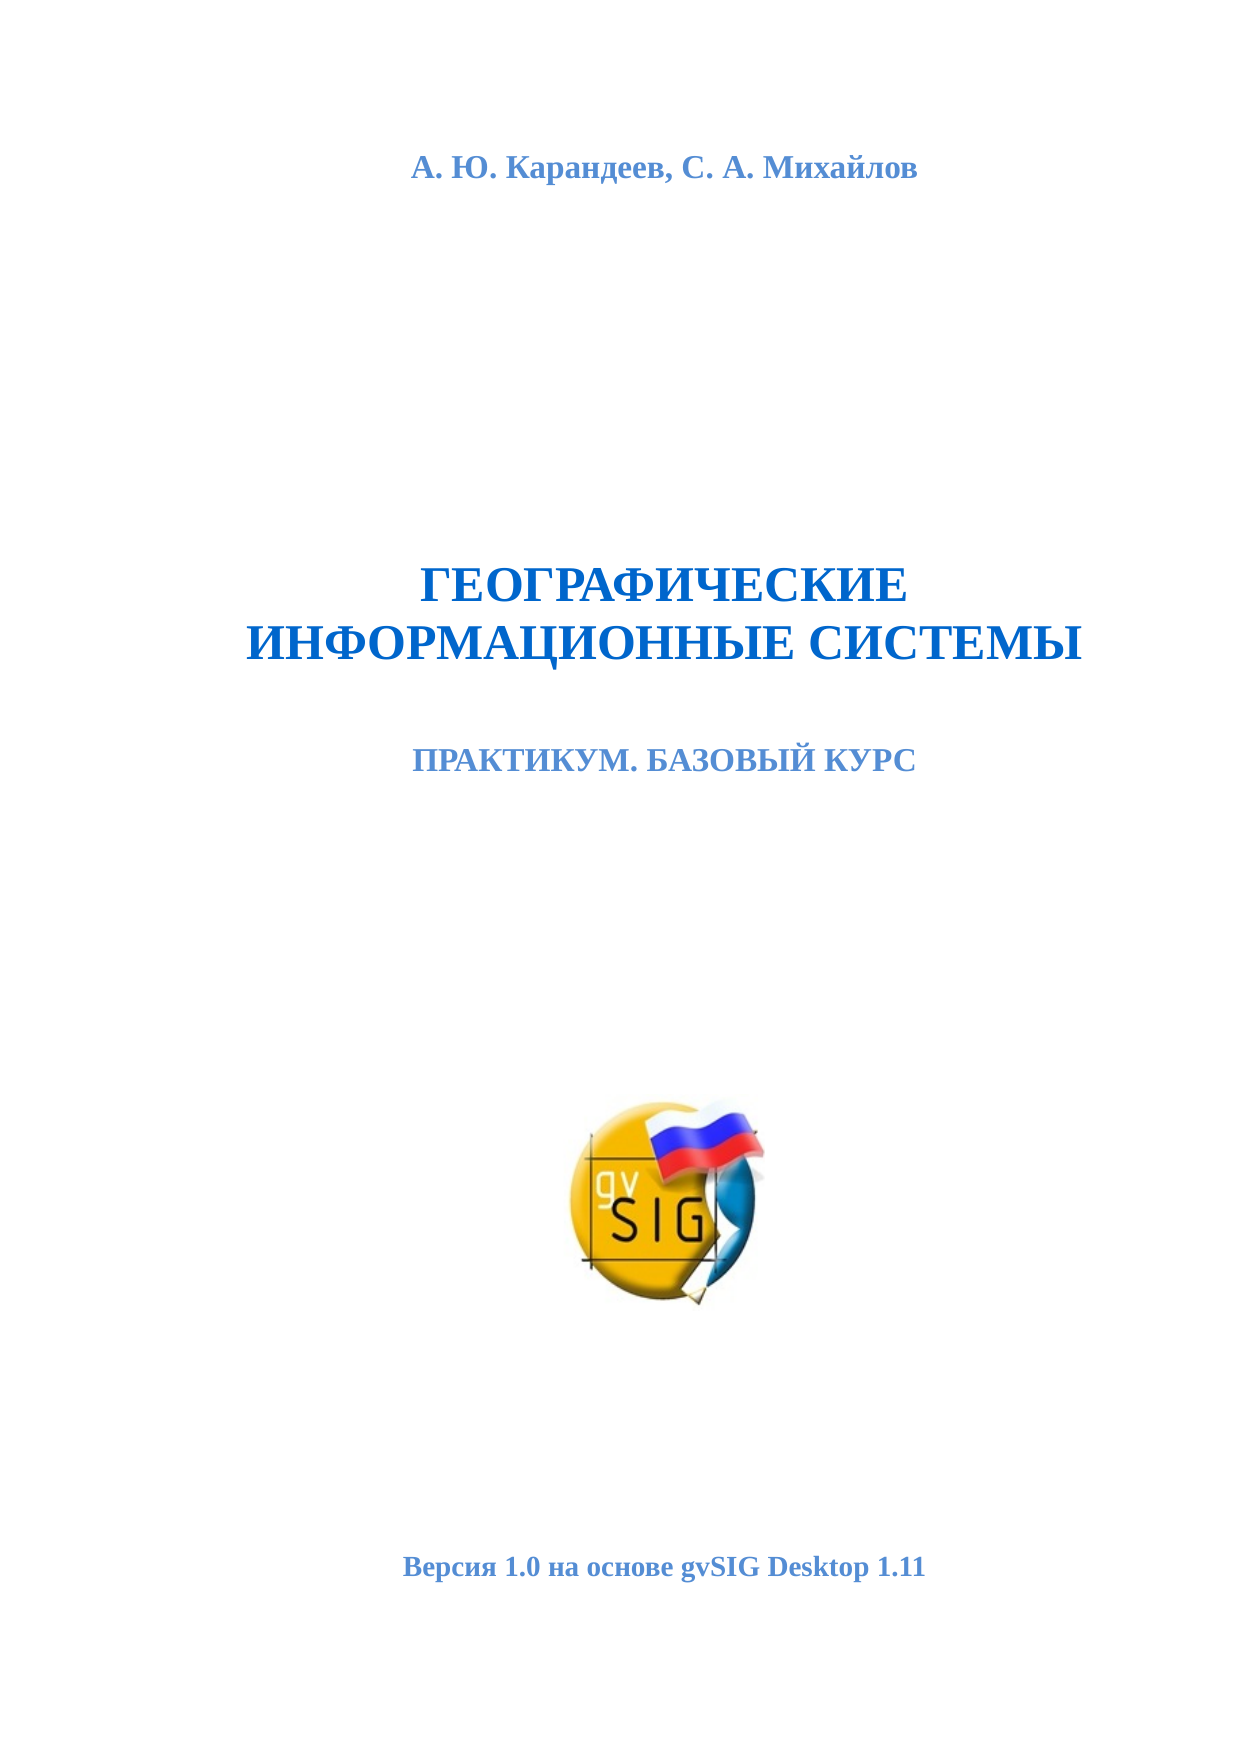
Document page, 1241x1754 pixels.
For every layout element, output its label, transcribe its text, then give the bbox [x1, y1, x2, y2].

subtitle ГЕОГРАФИЧЕСКИЕ ИНФОРМАЦИОННЫЕ СИСТЕМЫ [177, 555, 1152, 670]
text А. Ю. Карандеев, С. А. Михайлов [177, 147, 1152, 185]
text Версия 1.0 на основе gvSIG Desktop 1.11 [177, 1549, 1152, 1583]
text ПРАКТИКУМ. БАЗОВЫЙ КУРС [177, 740, 1152, 778]
picture [563, 1094, 765, 1311]
